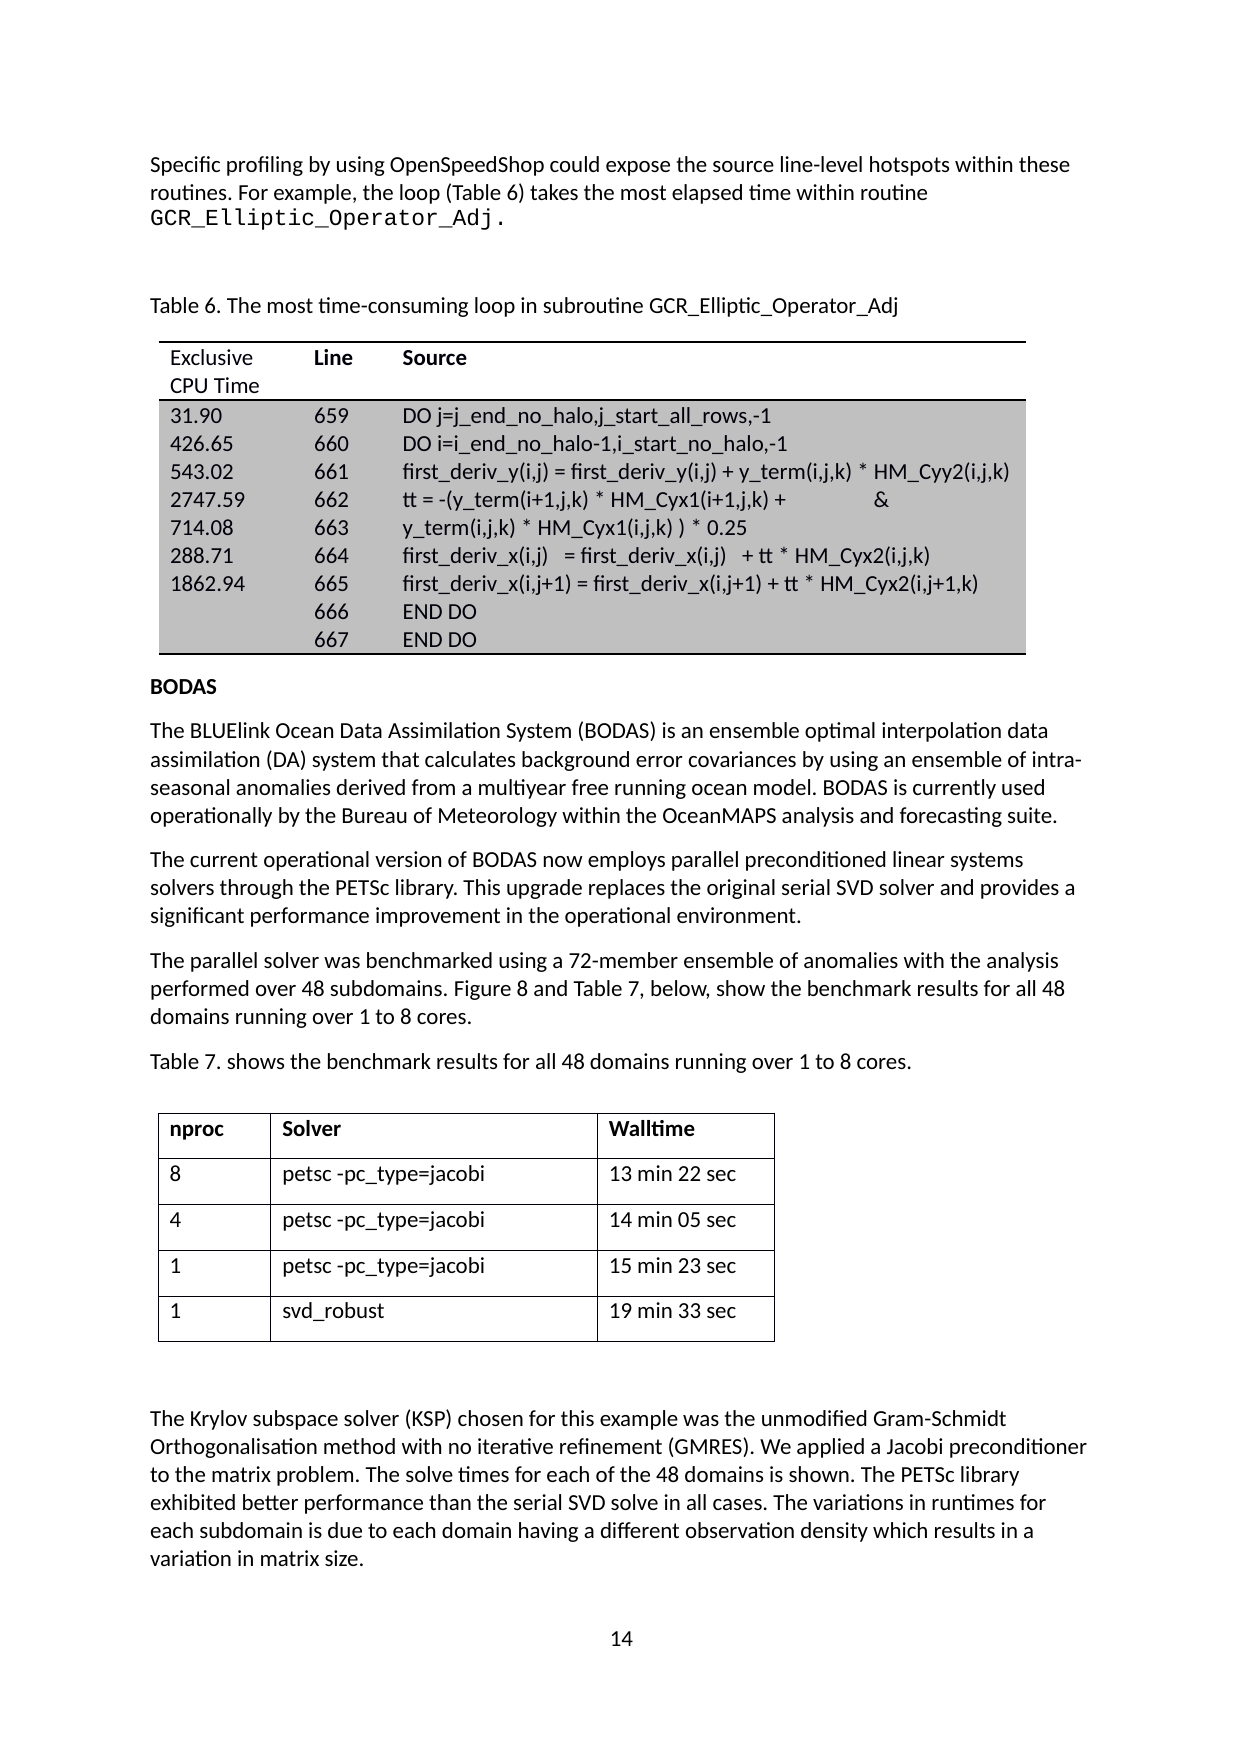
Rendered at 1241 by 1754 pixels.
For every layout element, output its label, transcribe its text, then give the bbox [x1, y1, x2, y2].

table_cell svd_robust [271, 1297, 597, 1341]
table_cell 31.90 426.65 543.02 2747.59 714.08 288.71 1862.94 [159, 401, 303, 653]
table_header Solver [271, 1114, 597, 1158]
text The BLUElink Ocean Data Assimilation System (BODAS) is an ensemble optimal interpolation data assimilation (DA) system that calculates background error covariances by using an ensemble of intra-seasonal anomalies derived from a multiyear free running ocean model. BODAS is currently used operationally by the Bureau of Meteorology within the OceanMAPS analysis and forecasting suite. [150, 717, 1092, 829]
table_cell 1 [159, 1297, 270, 1341]
table_cell 8 [159, 1159, 270, 1204]
text Table 7. shows the benchmark results for all 48 domains running over 1 to 8 cores. [150, 1047, 1092, 1075]
table_cell 15 min 23 sec [598, 1251, 774, 1296]
table_header Line [303, 343, 391, 399]
table_header Source [391, 343, 1026, 399]
text The parallel solver was benchmarked using a 72-member ensemble of anomalies with the analysis performed over 48 subdomains. Figure 8 and Table 7, below, show the benchmark results for all 48 domains running over 1 to 8 cores. [150, 946, 1092, 1030]
table_header Walltime [598, 1114, 774, 1158]
table_header Exclusive CPU Time [159, 343, 303, 399]
text BODAS [150, 425, 1092, 700]
text The current operational version of BODAS now employs parallel preconditioned linear systems solvers through the PETSc library. This upgrade replaces the original serial SVD solver and provides a significant performance improvement in the operational environment. [150, 845, 1092, 929]
table_cell 659 660 661 662 663 664 665 666 667 [303, 401, 391, 653]
table_cell 19 min 33 sec [598, 1297, 774, 1341]
table_cell petsc -pc_type=jacobi [271, 1205, 597, 1250]
table_cell 1 [159, 1251, 270, 1296]
text Table 6. The most time-consuming loop in subroutine GCR_Elliptic_Operator_Adj [150, 291, 1092, 319]
table_cell petsc -pc_type=jacobi [271, 1251, 597, 1296]
table_cell 14 min 05 sec [598, 1205, 774, 1250]
table_cell DO j=j_end_no_halo,j_start_all_rows,-1 DO i=i_end_no_halo-1,i_start_no_halo,-1 first_deriv_y(i,j) = first_deriv_y(i,j) + y_term(i,j,k) * HM_Cyy2(i,j,k) tt = -(y_term(i+1,j,k) * HM_Cyx1(i+1,j,k) + & y_term(i,j,k) * HM_Cyx1(i,j,k) ) * 0.25 first_deriv_x(i,j) = first_deriv_x(i,j) + tt * HM_Cyx2(i,j,k) first_deriv_x(i,j+1) = first_deriv_x(i,j+1) + tt * HM_Cyx2(i,j+1,k) END DO END DO [391, 401, 1026, 653]
table_cell 13 min 22 sec [598, 1159, 774, 1204]
table_cell 4 [159, 1205, 270, 1250]
table_header nproc [159, 1114, 270, 1158]
table_cell petsc -pc_type=jacobi [271, 1159, 597, 1204]
text Specific profiling by using OpenSpeedShop could expose the source line-level hotspots within these routines. For example, the loop (Table 6) takes the most elapsed time within routine GCR_Elliptic_Operator_Adj. [150, 150, 1092, 232]
text The Krylov subspace solver (KSP) chosen for this example was the unmodified Gram-Schmidt Orthogonalisation method with no iterative refinement (GMRES). We applied a Jacobi preconditioner to the matrix problem. The solve times for each of the 48 domains is shown. The PETSc library exhibited better performance than the serial SVD solve in all cases. The variations in runtimes for each subdomain is due to each domain having a different observation density which results in a variation in matrix size. [150, 1404, 1092, 1572]
